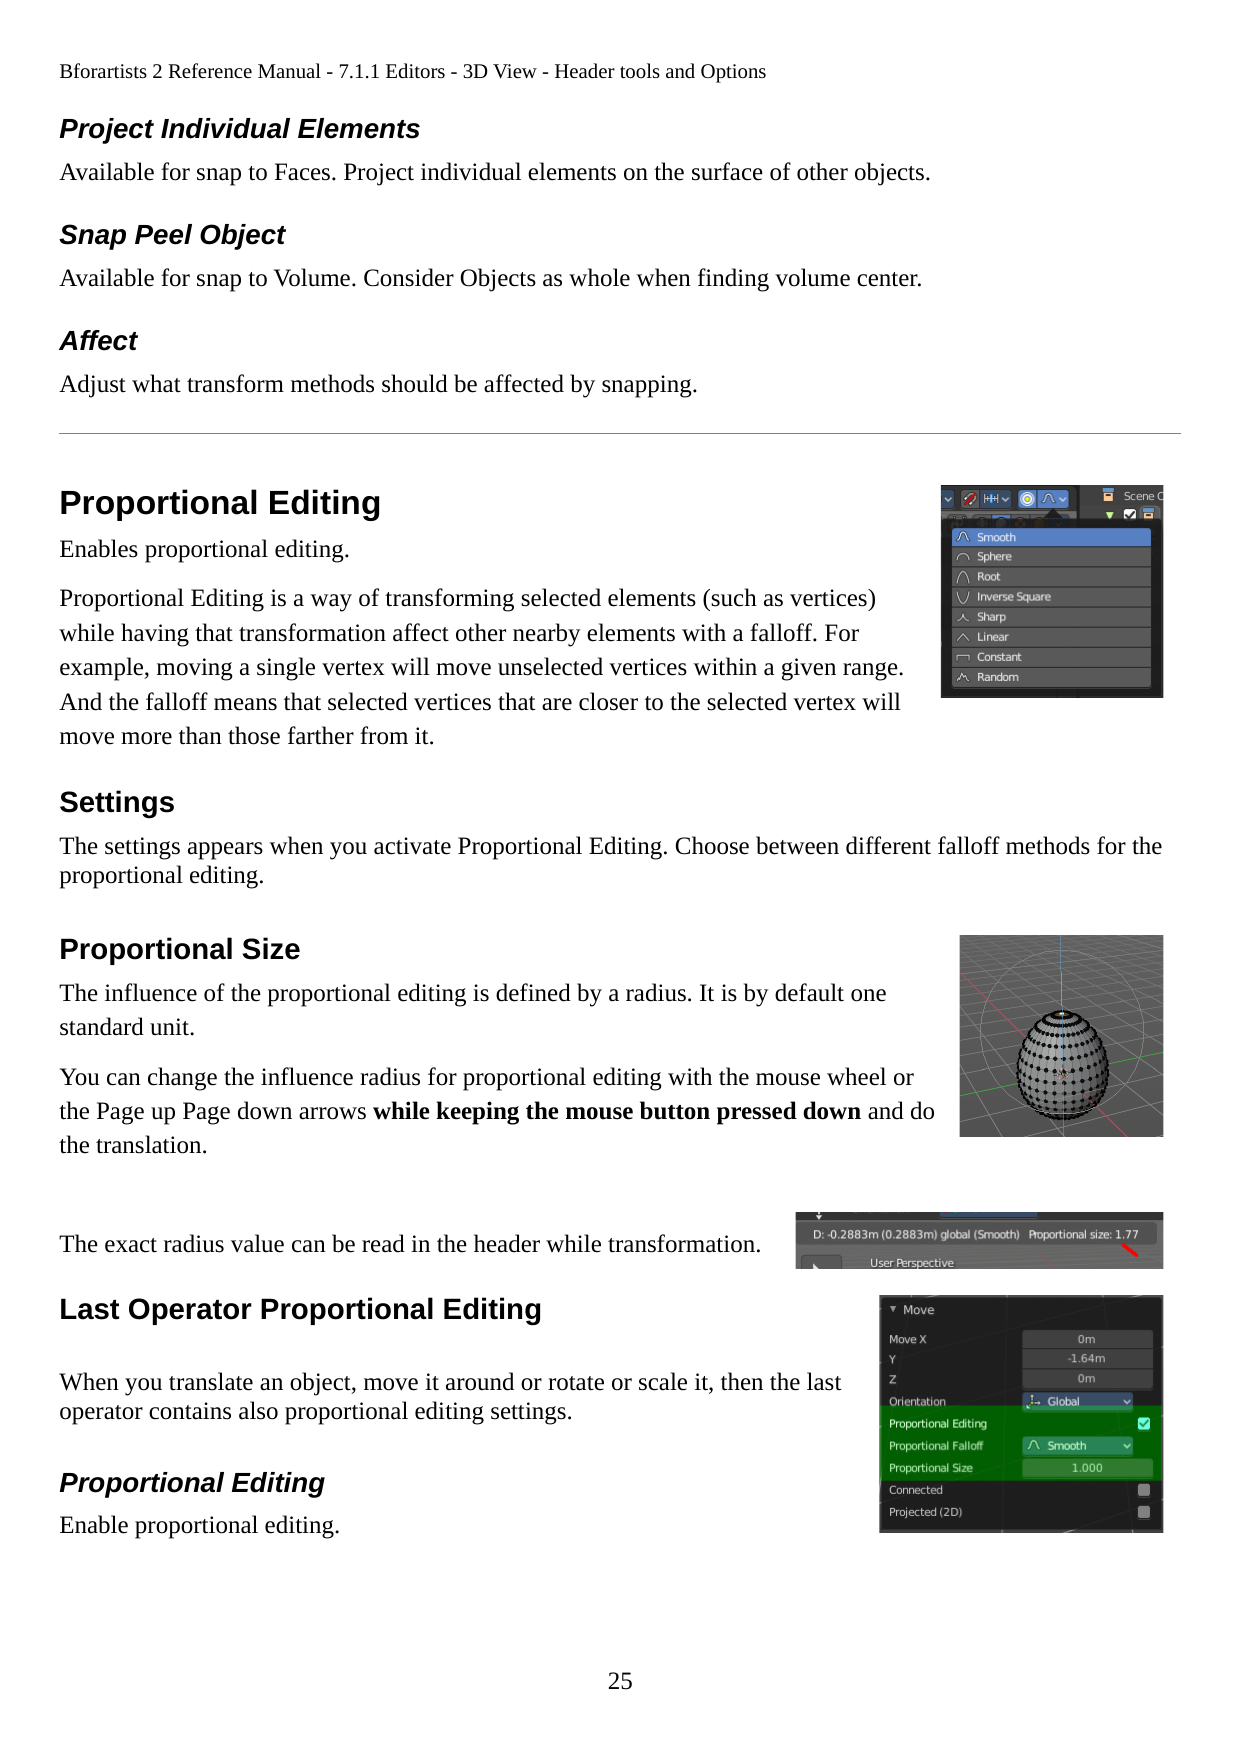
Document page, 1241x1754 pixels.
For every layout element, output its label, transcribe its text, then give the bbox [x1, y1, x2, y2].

text Available for snap to Faces. Project individual elements on the surface of other objects. [59, 157, 1181, 186]
text The settings appears when you activate Proportional Editing. Choose between different falloff methods for the proportional editing. [59, 831, 1181, 888]
text The influence of the proportional editing is defined by a radius. It is by default one standard unit. [59, 978, 959, 1041]
picture [940, 485, 1164, 698]
subtitle Affect [59, 324, 1181, 356]
text Proportional Editing is a way of transforming selected elements (such as vertices) while having that transformation affect other nearby elements with a falloff. For example, moving a single vertex will move unselected vertices within a given range. And the falloff means that selected vertices that are closer to the selected vertex will move more than those farther from it. [59, 583, 1181, 750]
subtitle Proportional Size [59, 932, 1181, 966]
subtitle Proportional Editing [59, 1466, 879, 1498]
text When you translate an object, move it around or rotate or scale it, then the last operator contains also proportional editing settings. [59, 1367, 879, 1425]
picture [959, 935, 1164, 1137]
subtitle Snap Peel Object [59, 218, 1181, 250]
subtitle Settings [59, 785, 1181, 818]
text You can change the influence radius for proportional editing with the mouse wheel or the Page up Page down arrows while keeping the mouse button pressed down and do the translation. [59, 1062, 1181, 1159]
subtitle Proportional Editing [59, 483, 1181, 522]
text Enables proportional editing. [59, 534, 940, 563]
picture [879, 1295, 1164, 1533]
text The exact radius value can be read in the header while transformation. [59, 1229, 795, 1257]
text Enable proportional editing. [59, 1510, 1181, 1539]
subtitle [1164, 1466, 1181, 1498]
subtitle Last Operator Proportional Editing [59, 1292, 1181, 1326]
picture [795, 1212, 1164, 1269]
subtitle Project Individual Elements [59, 113, 1181, 144]
text Adjust what transform methods should be affected by snapping. [59, 369, 1181, 398]
text Available for snap to Volume. Consider Objects as whole when finding volume center. [59, 263, 1181, 292]
